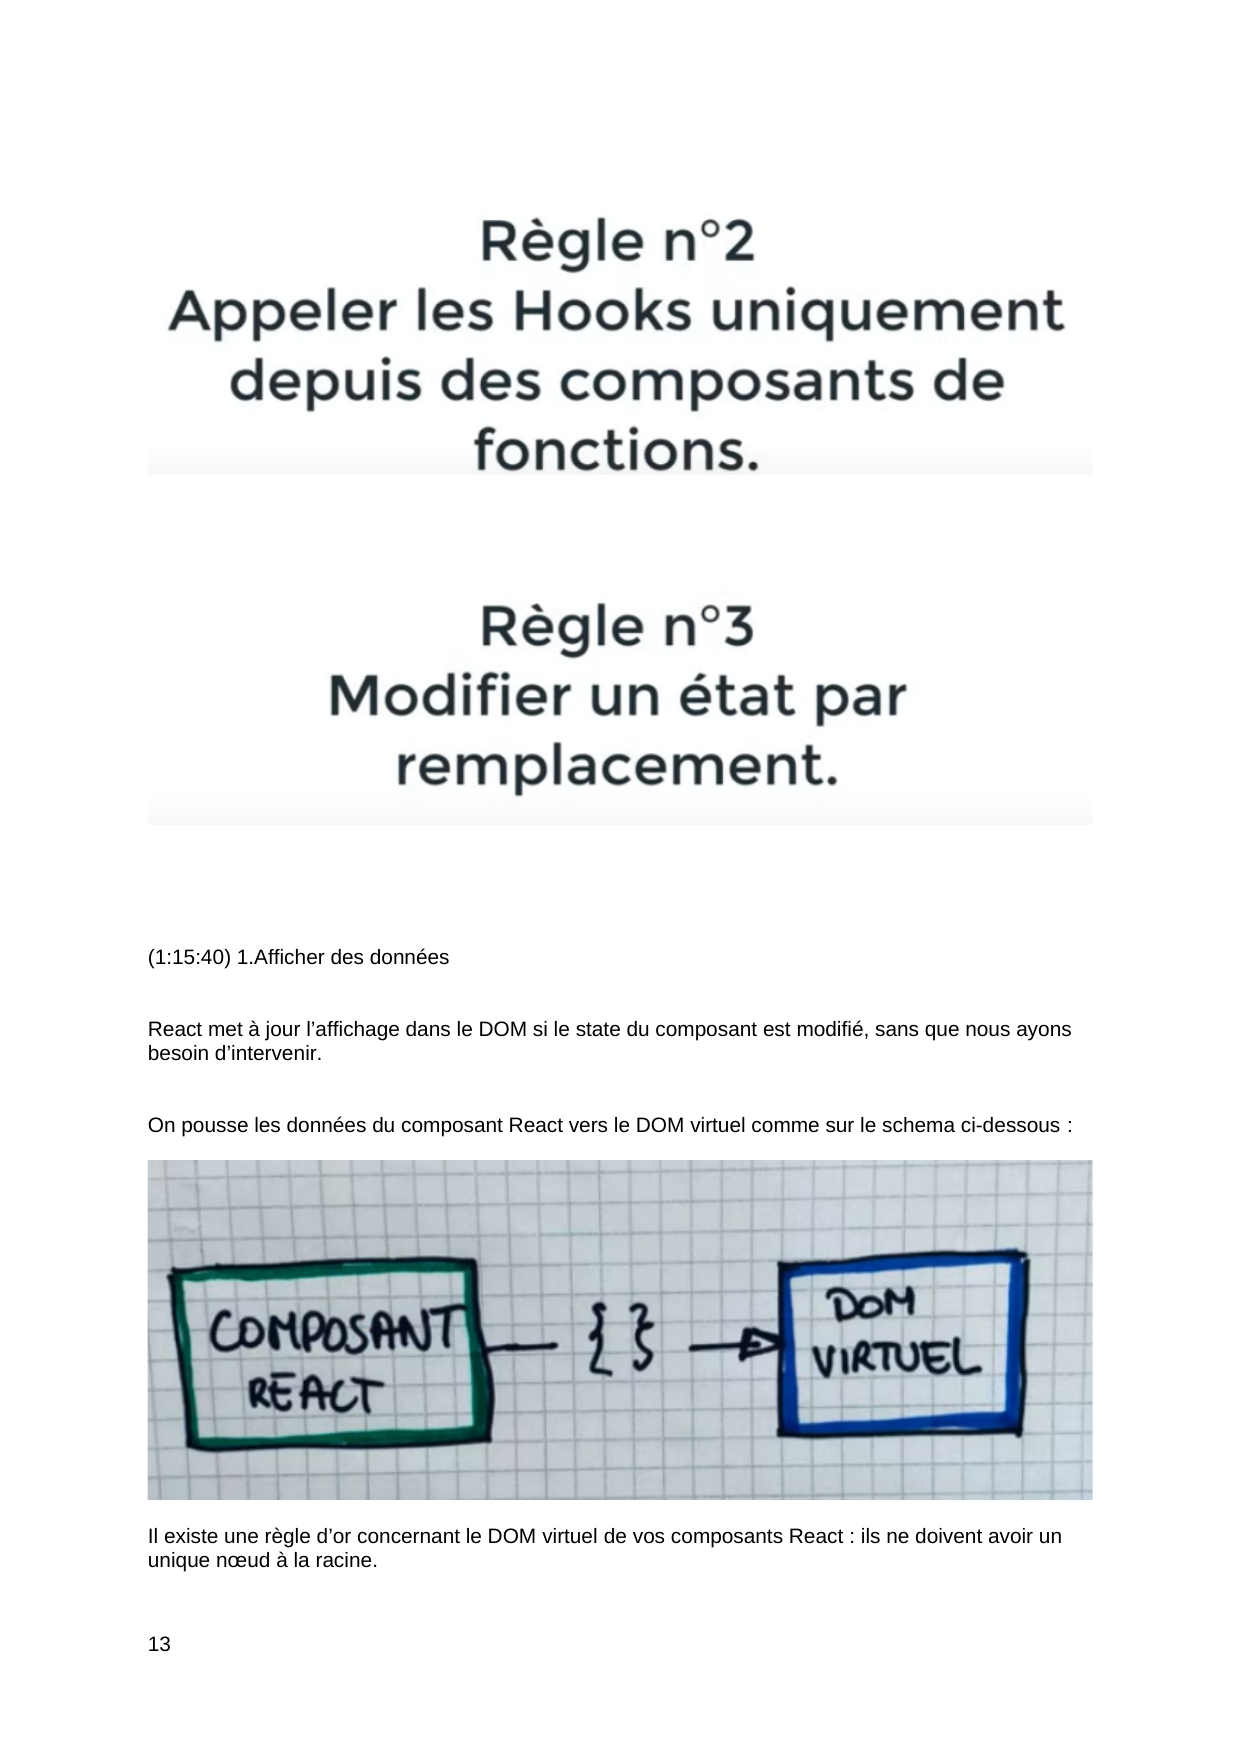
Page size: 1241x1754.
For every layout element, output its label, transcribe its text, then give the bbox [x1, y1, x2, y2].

text On pousse les données du composant React vers le DOM virtuel comme sur le schema ci-dessous : [148, 1112, 1093, 1136]
text Il existe une règle d’or concernant le DOM virtuel de vos composants React : ils ne doivent avoir un unique nœud à la racine. [148, 1524, 1093, 1572]
picture [147, 195, 1093, 475]
picture [147, 1160, 1093, 1500]
text React met à jour l’affichage dans le DOM si le state du composant est modifié, sans que nous ayons besoin d’intervenir. [148, 1017, 1093, 1064]
picture [147, 546, 1093, 825]
text (1:15:40) 1.Afficher des données [148, 945, 1093, 969]
